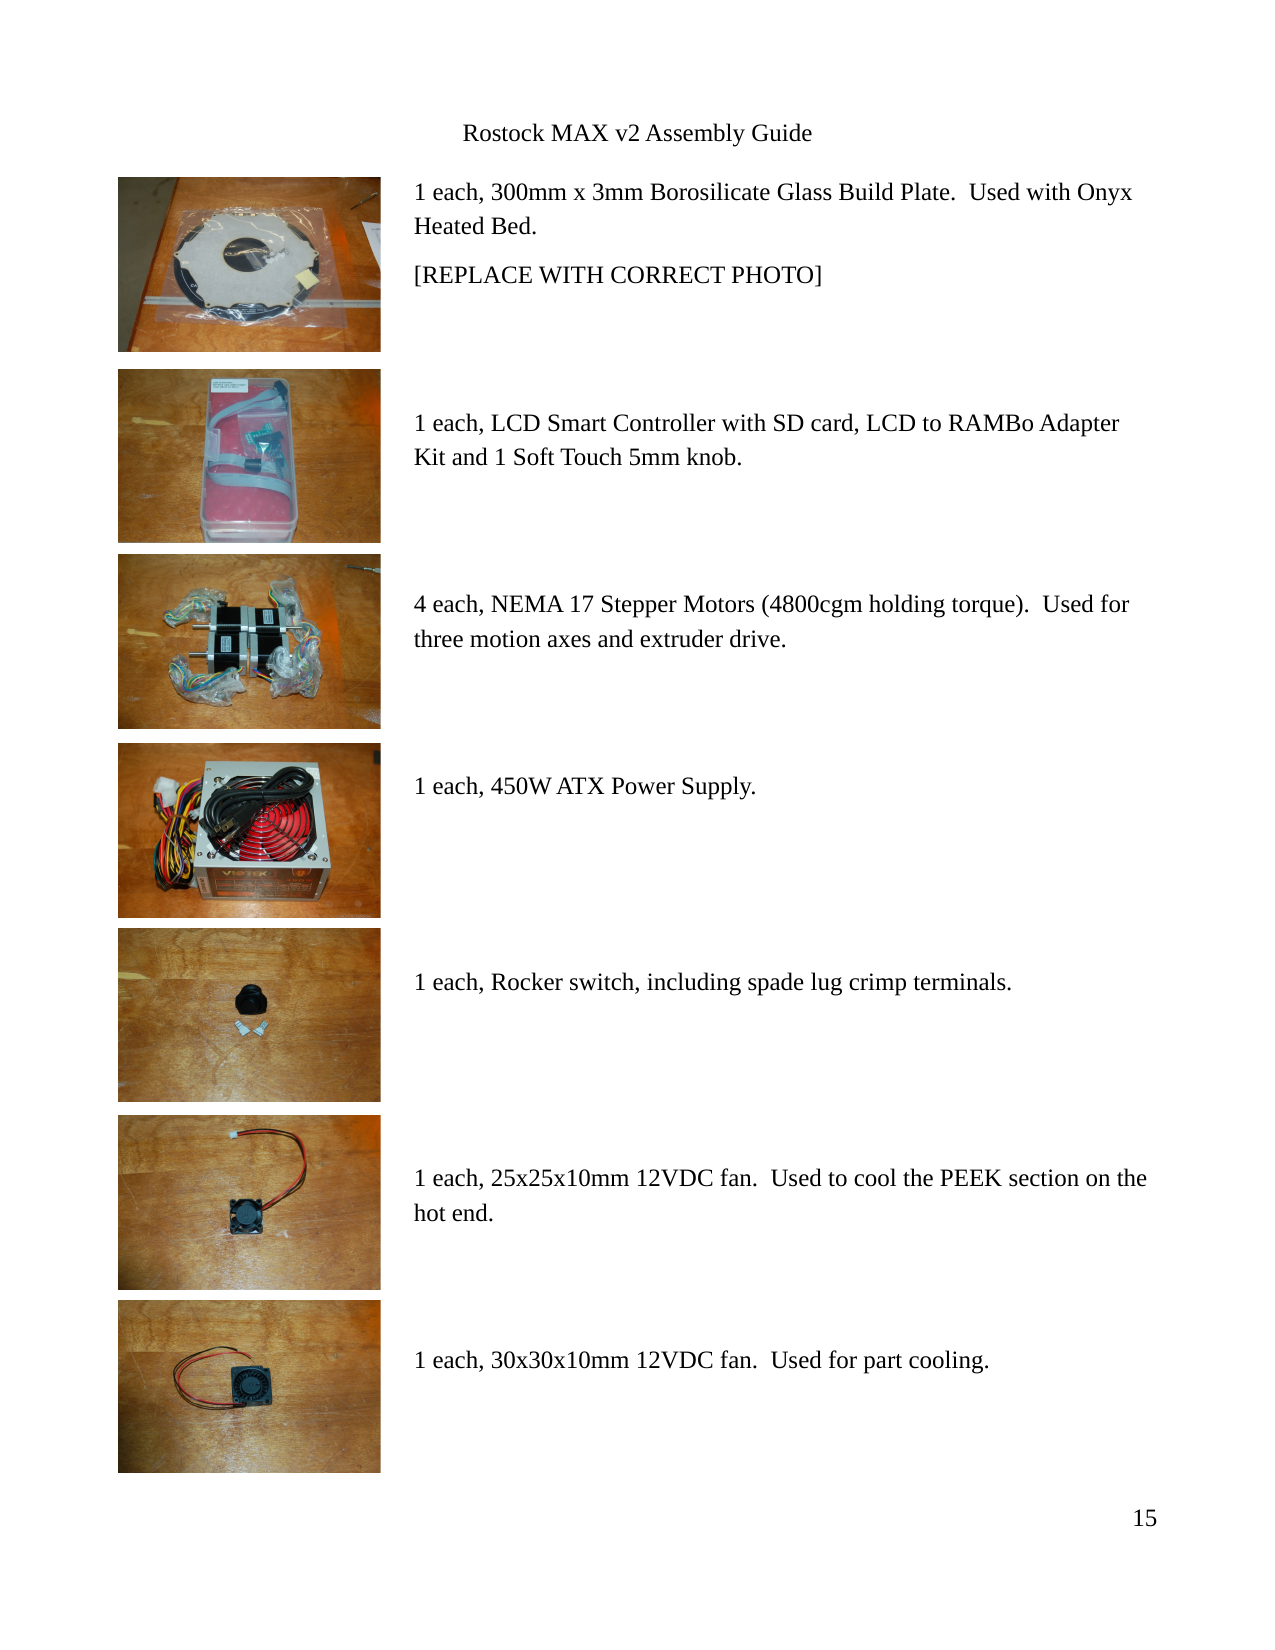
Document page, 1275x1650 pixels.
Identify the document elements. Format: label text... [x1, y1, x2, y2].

text 1 each, 450W ATX Power Supply. [381, 771, 1157, 800]
picture [118, 928, 381, 1102]
text [REPLACE WITH CORRECT PHOTO] [381, 260, 1157, 289]
text 4 each, NEMA 17 Stepper Motors (4800cgm holding torque). Used for three motion axes and extruder drive. [381, 589, 1157, 652]
picture [118, 554, 381, 729]
text 1 each, 30x30x10mm 12VDC fan. Used for part cooling. [381, 1345, 1157, 1374]
picture [118, 177, 381, 352]
picture [118, 1115, 381, 1290]
picture [118, 369, 381, 543]
picture [118, 1300, 381, 1473]
text 1 each, 300mm x 3mm Borosilicate Glass Build Plate. Used with Onyx Heated Bed. [381, 177, 1157, 240]
text 1 each, 25x25x10mm 12VDC fan. Used to cool the PEEK section on the hot end. [381, 1163, 1157, 1227]
text 1 each, LCD Smart Controller with SD card, LCD to RAMBo Adapter Kit and 1 Soft Touch 5mm knob. [381, 408, 1157, 471]
text 1 each, Rocker switch, including spade lug crimp terminals. [381, 967, 1157, 996]
picture [118, 743, 381, 918]
